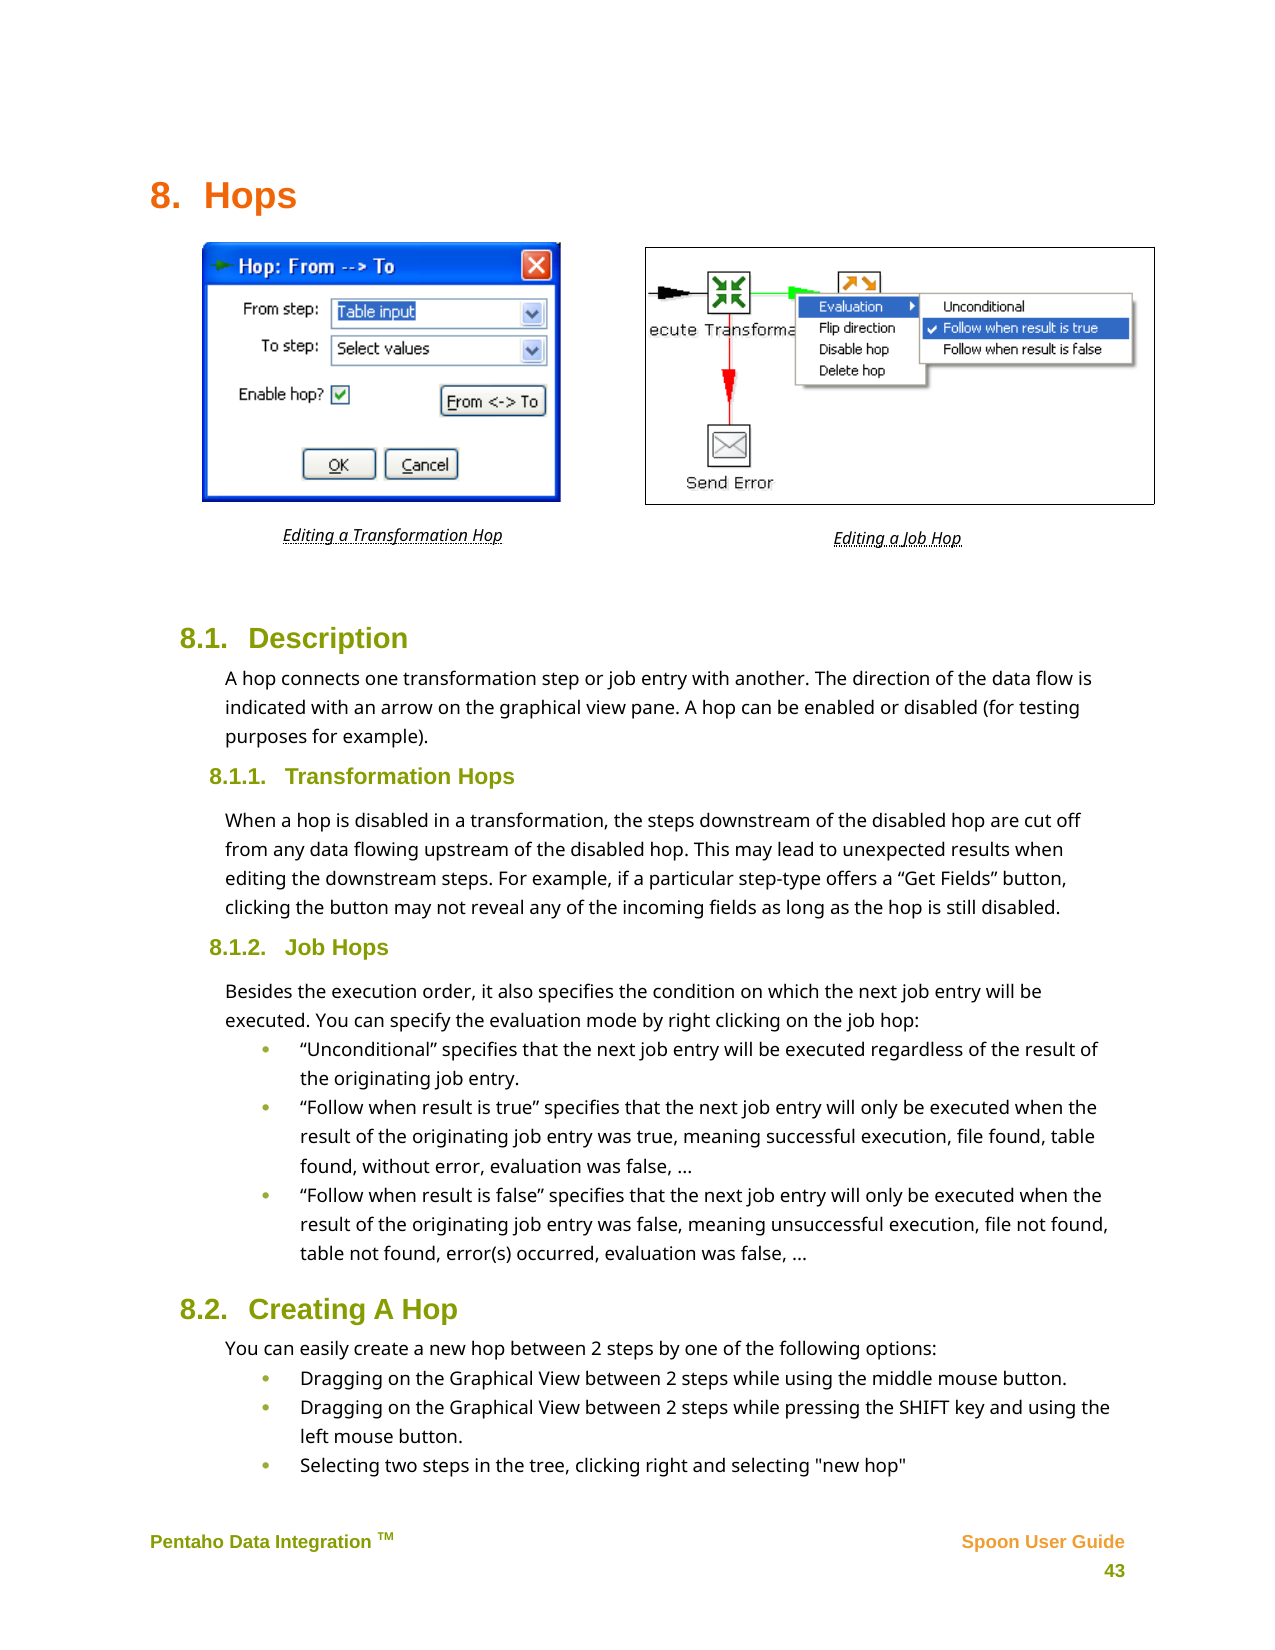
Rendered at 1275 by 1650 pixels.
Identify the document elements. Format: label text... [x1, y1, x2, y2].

list Dragging on the Graphical View between 2 steps while using the middle mouse button. [262, 1362, 1125, 1391]
text Besides the execution order, it also specifies the condition on which the next job entry will be executed. You can specify the evaluation mode by right clicking on the job hop: [225, 975, 1125, 1033]
subtitle Description [179, 621, 1125, 656]
list “Follow when result is false” specifies that the next job entry will only be executed when the result of the originating job entry was false, meaning unsuccessful execution, file not found, table not found, error(s) occurred, evaluation was false, ... [262, 1179, 1125, 1266]
text When a hop is disabled in a transformation, the steps downstream of the disabled hop are cut off from any data flowing upstream of the disabled hop. This may lead to unexpected results when editing the downstream steps. For example, if a particular step-type offers a “Get Fields” button, clicking the button may not reveal any of the incoming fields as long as the hop is still disabled. [225, 804, 1125, 921]
subtitle Transformation Hops [209, 757, 1125, 791]
picture [202, 242, 561, 502]
list Selecting two steps in the tree, clicking right and selecting "new hop" [262, 1449, 1125, 1478]
list “Unconditional” specifies that the next job entry will be executed regardless of the result of the originating job entry. [262, 1033, 1125, 1091]
text Editing a Transformation Hop [202, 524, 585, 547]
list Dragging on the Graphical View between 2 steps while pressing the SHIFT key and using the left mouse button. [262, 1391, 1125, 1449]
subtitle Job Hops [209, 928, 1125, 962]
subtitle Creating A Hop [179, 1291, 1125, 1326]
text A hop connects one transformation step or job entry with another. The direction of the data flow is indicated with an arrow on the graphical view pane. A hop can be enabled or disabled (for testing purposes for example). [225, 662, 1125, 749]
subtitle Hops [150, 181, 1125, 216]
text You can easily create a new hop between 2 steps by one of the following options: [225, 1332, 1125, 1362]
text Editing a Job Hop [645, 526, 1151, 549]
picture [648, 249, 1152, 501]
list “Follow when result is true” specifies that the next job entry will only be executed when the result of the originating job entry was true, meaning successful execution, file found, table found, without error, evaluation was false, ... [262, 1091, 1125, 1179]
